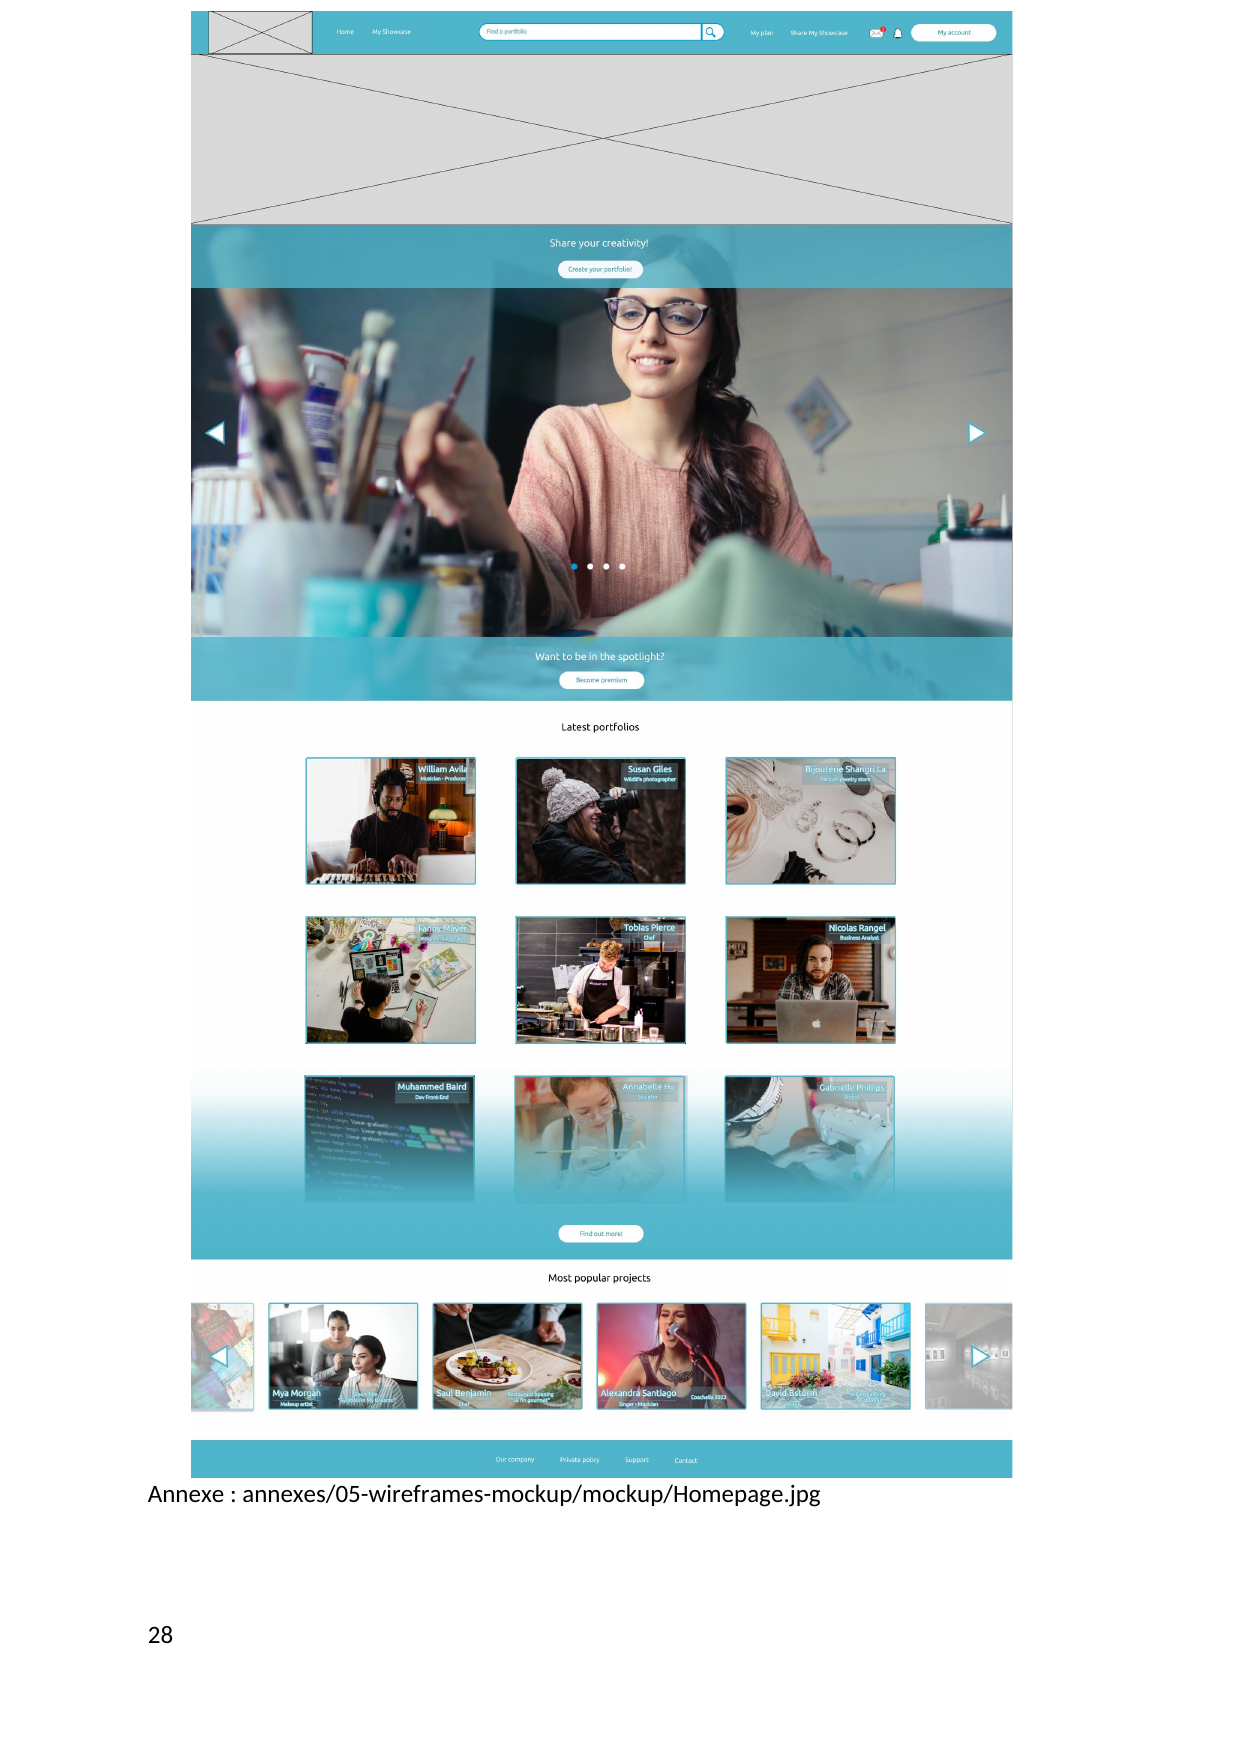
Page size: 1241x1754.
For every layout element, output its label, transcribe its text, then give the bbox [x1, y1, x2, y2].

picture [191, 11, 1013, 1478]
text Annexe : annexes/05-wireframes-mockup/mockup/Homepage.jpg [148, 148, 1093, 1508]
